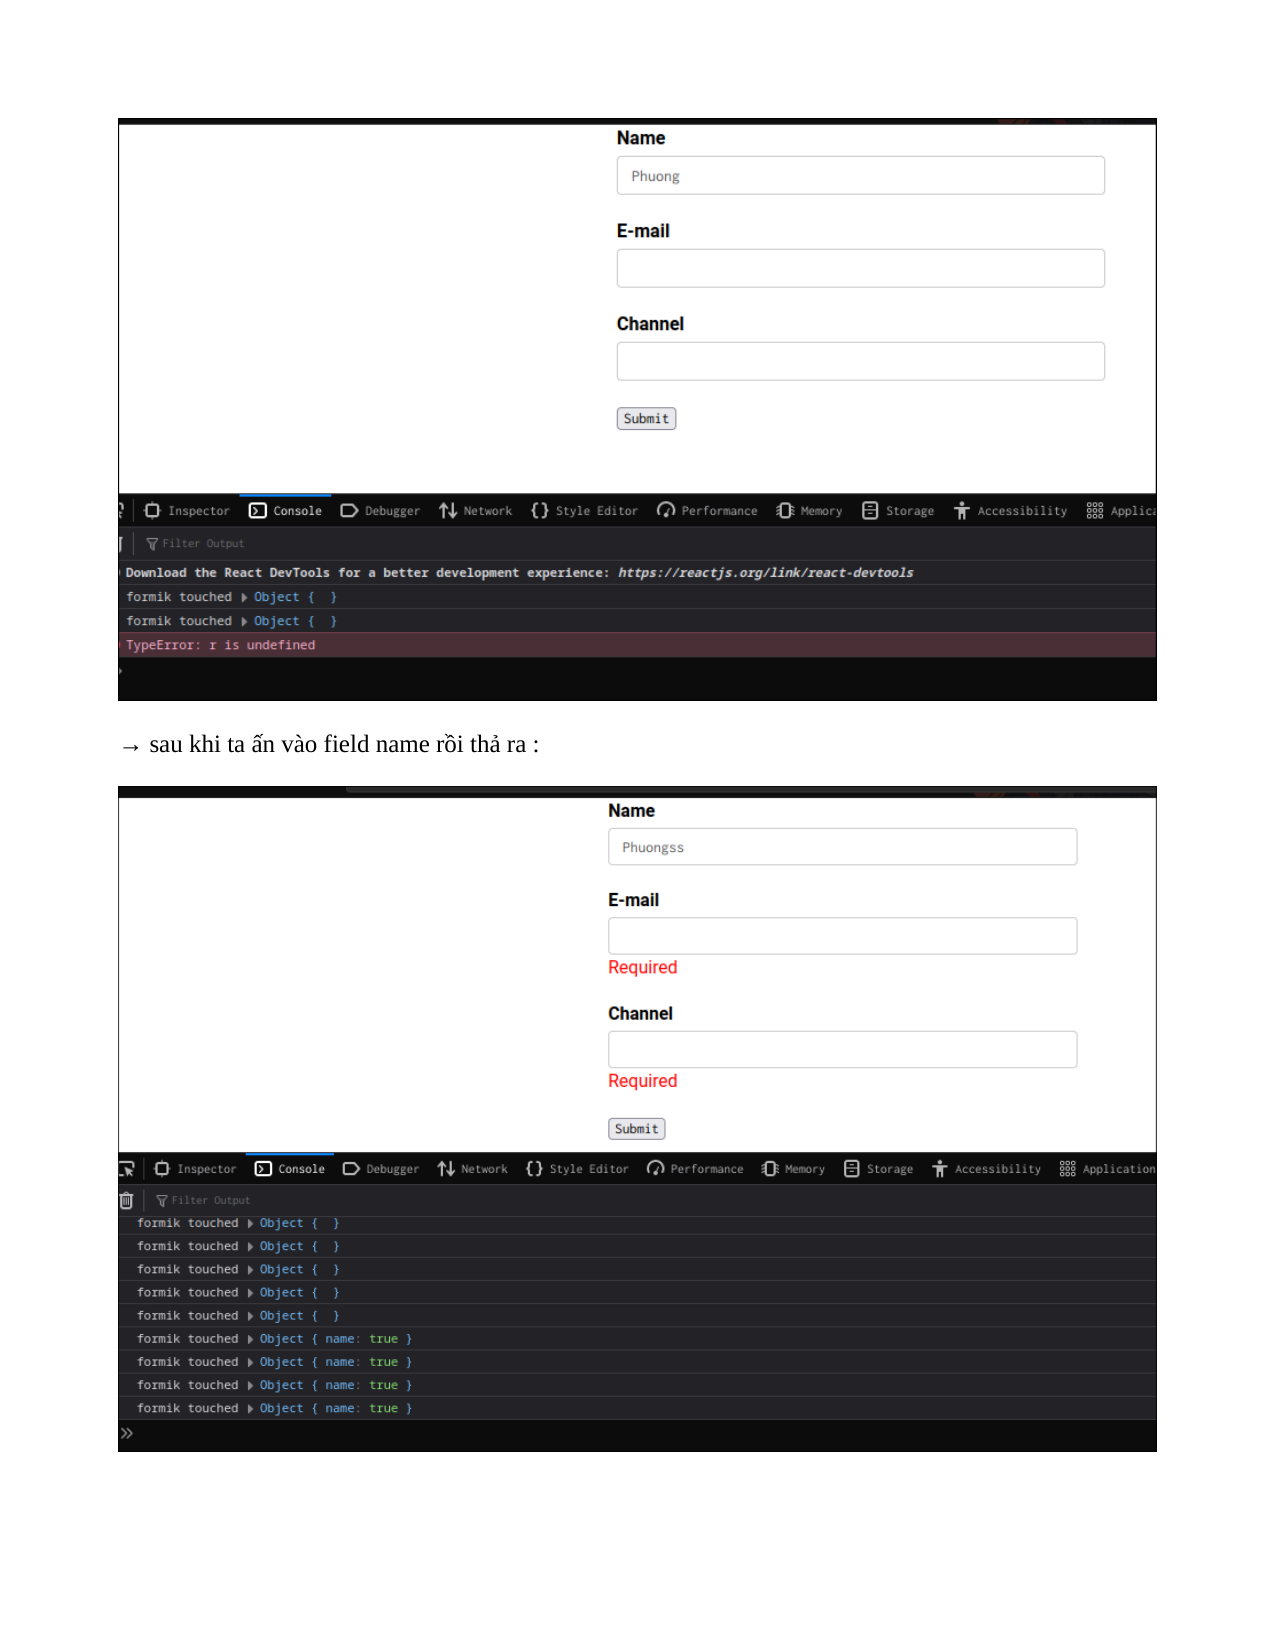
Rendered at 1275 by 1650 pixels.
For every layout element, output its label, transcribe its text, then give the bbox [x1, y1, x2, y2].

picture [118, 118, 1157, 701]
picture [118, 786, 1157, 1452]
text → sau khi ta ấn vào field name rồi thả ra : [118, 729, 1157, 758]
